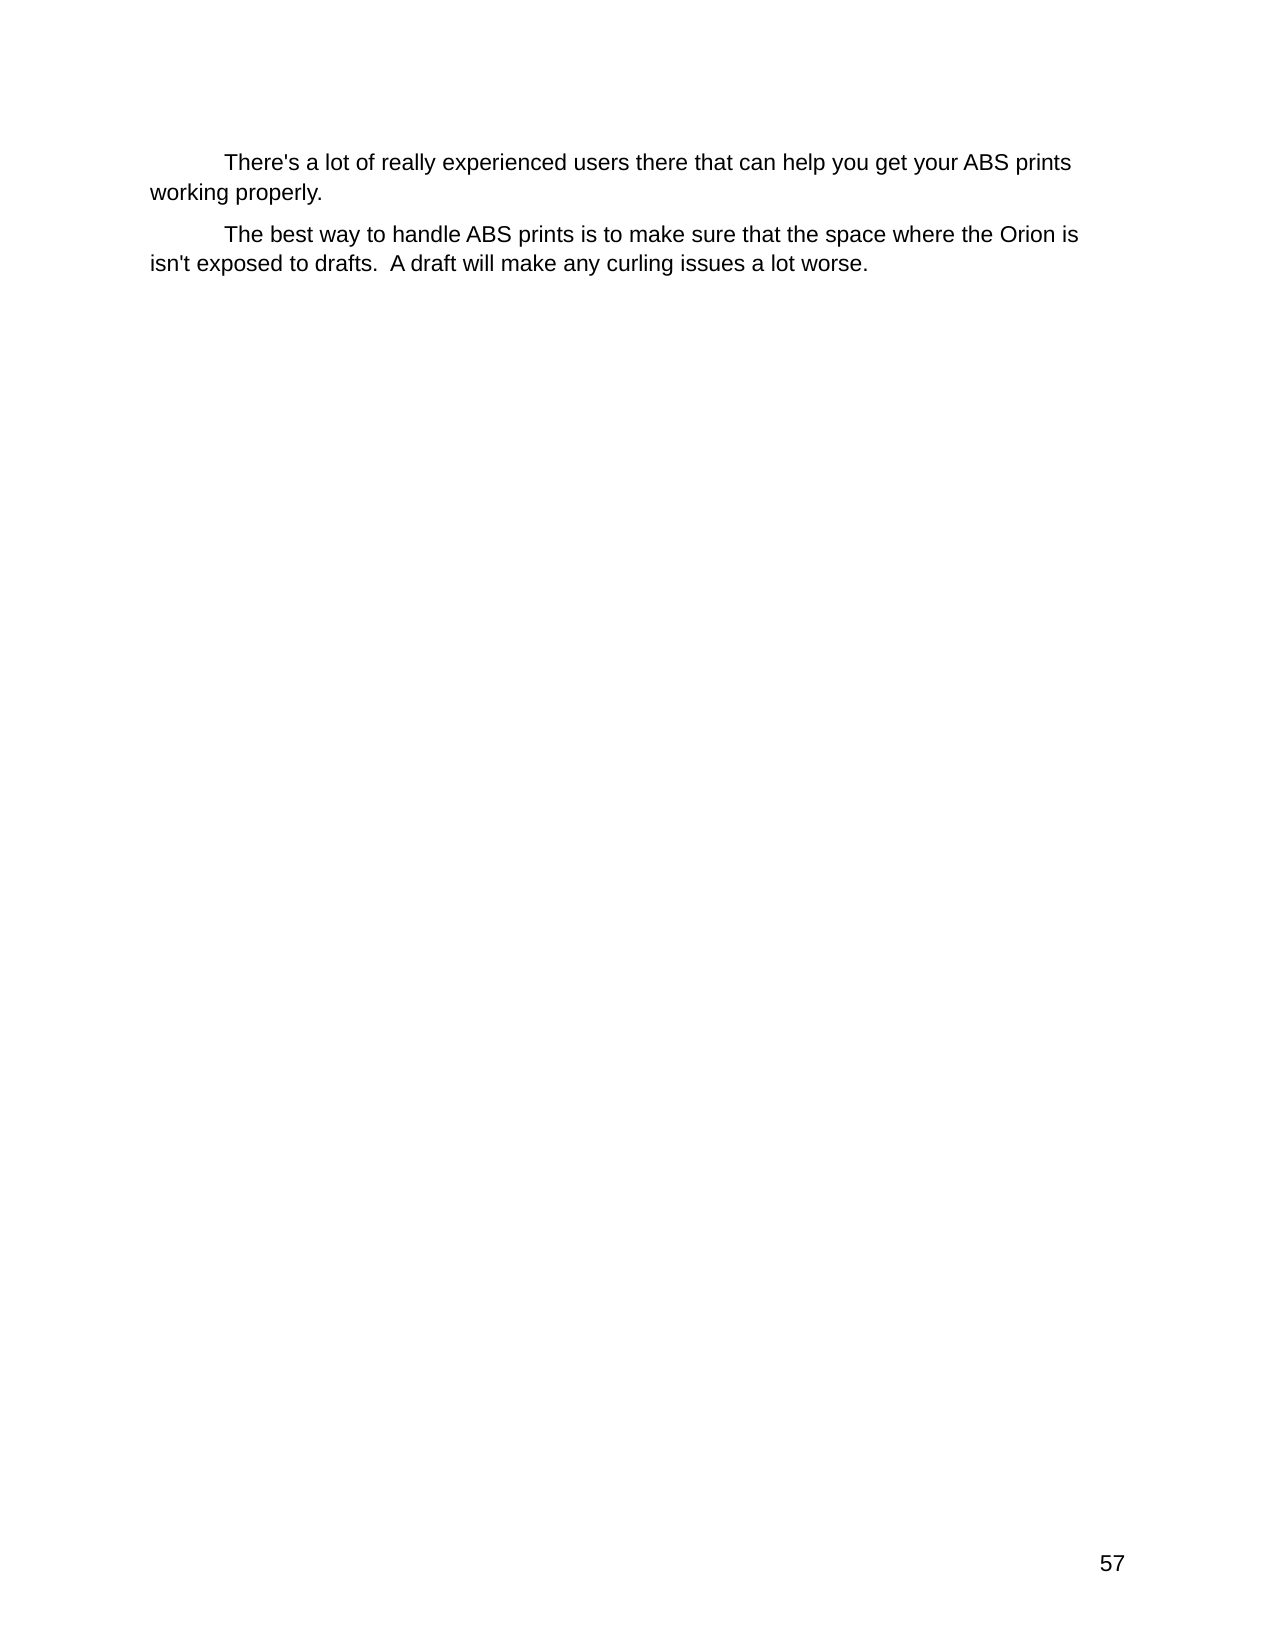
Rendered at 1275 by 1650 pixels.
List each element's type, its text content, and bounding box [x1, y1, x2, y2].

text The best way to handle ABS prints is to make sure that the space where the Orion is isn't exposed to drafts. A draft will make any curling issues a lot worse. [150, 221, 1125, 276]
text There's a lot of really experienced users there that can help you get your ABS prints working properly. [150, 150, 1125, 205]
